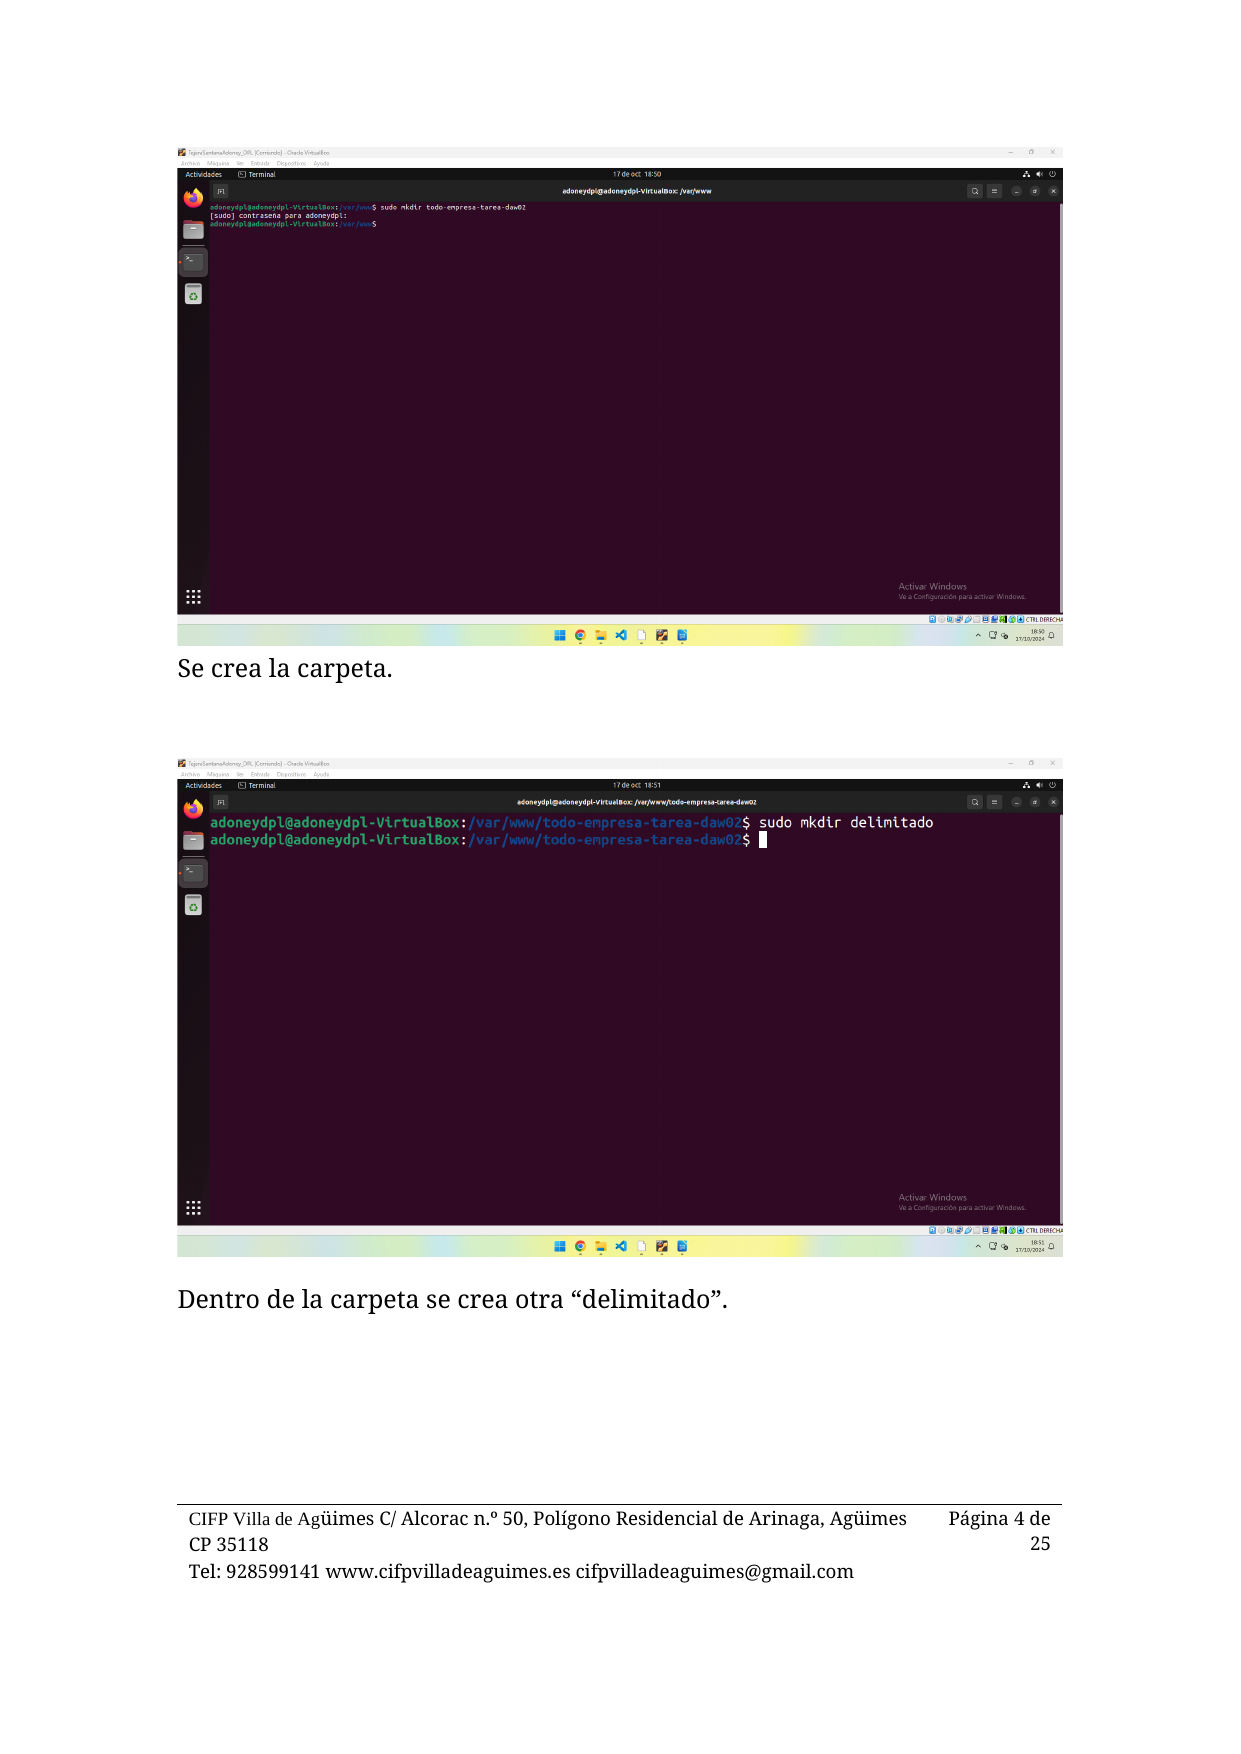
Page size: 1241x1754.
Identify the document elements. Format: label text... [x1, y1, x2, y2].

picture [177, 758, 1063, 1257]
text Se crea la carpeta. [177, 646, 1063, 685]
text Dentro de la carpeta se crea otra “delimitado”. [177, 1257, 1063, 1316]
picture [177, 147, 1063, 646]
